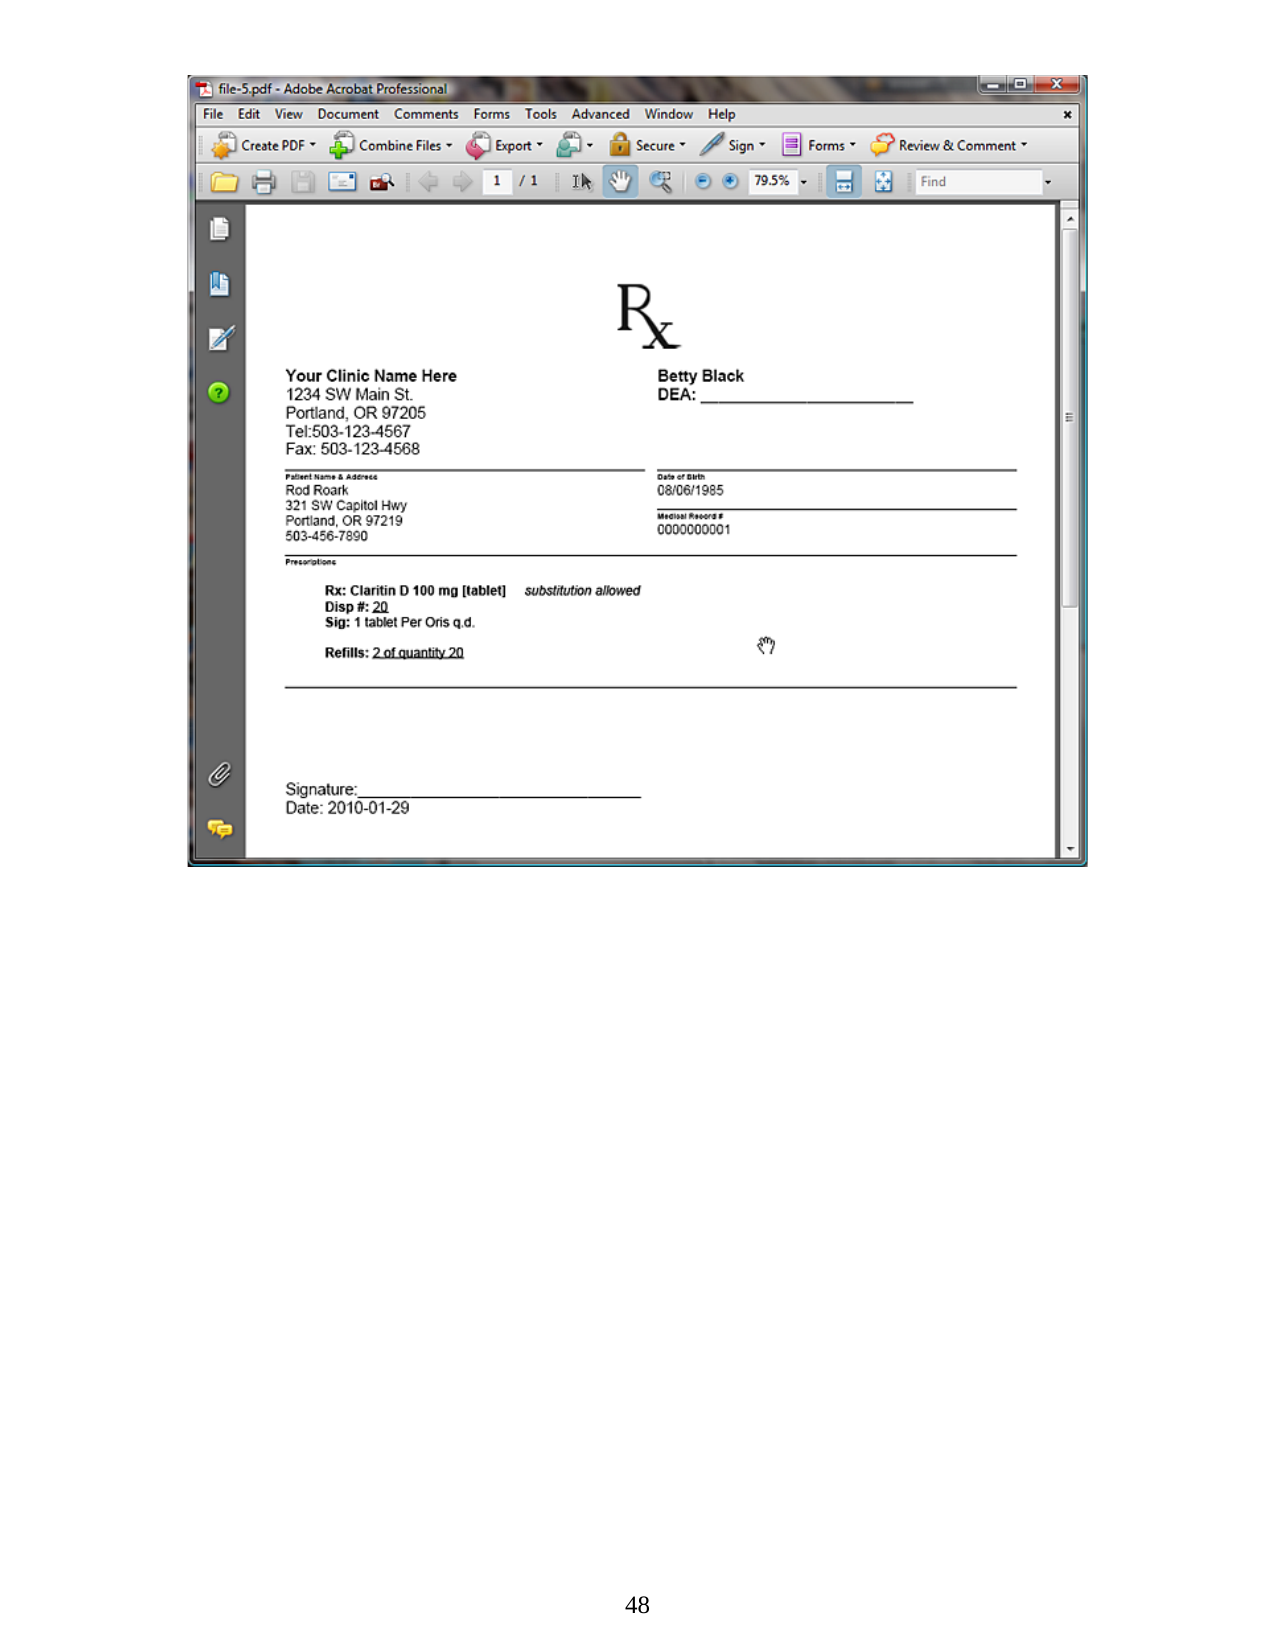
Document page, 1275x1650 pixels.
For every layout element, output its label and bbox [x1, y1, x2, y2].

picture [187, 75, 1088, 867]
